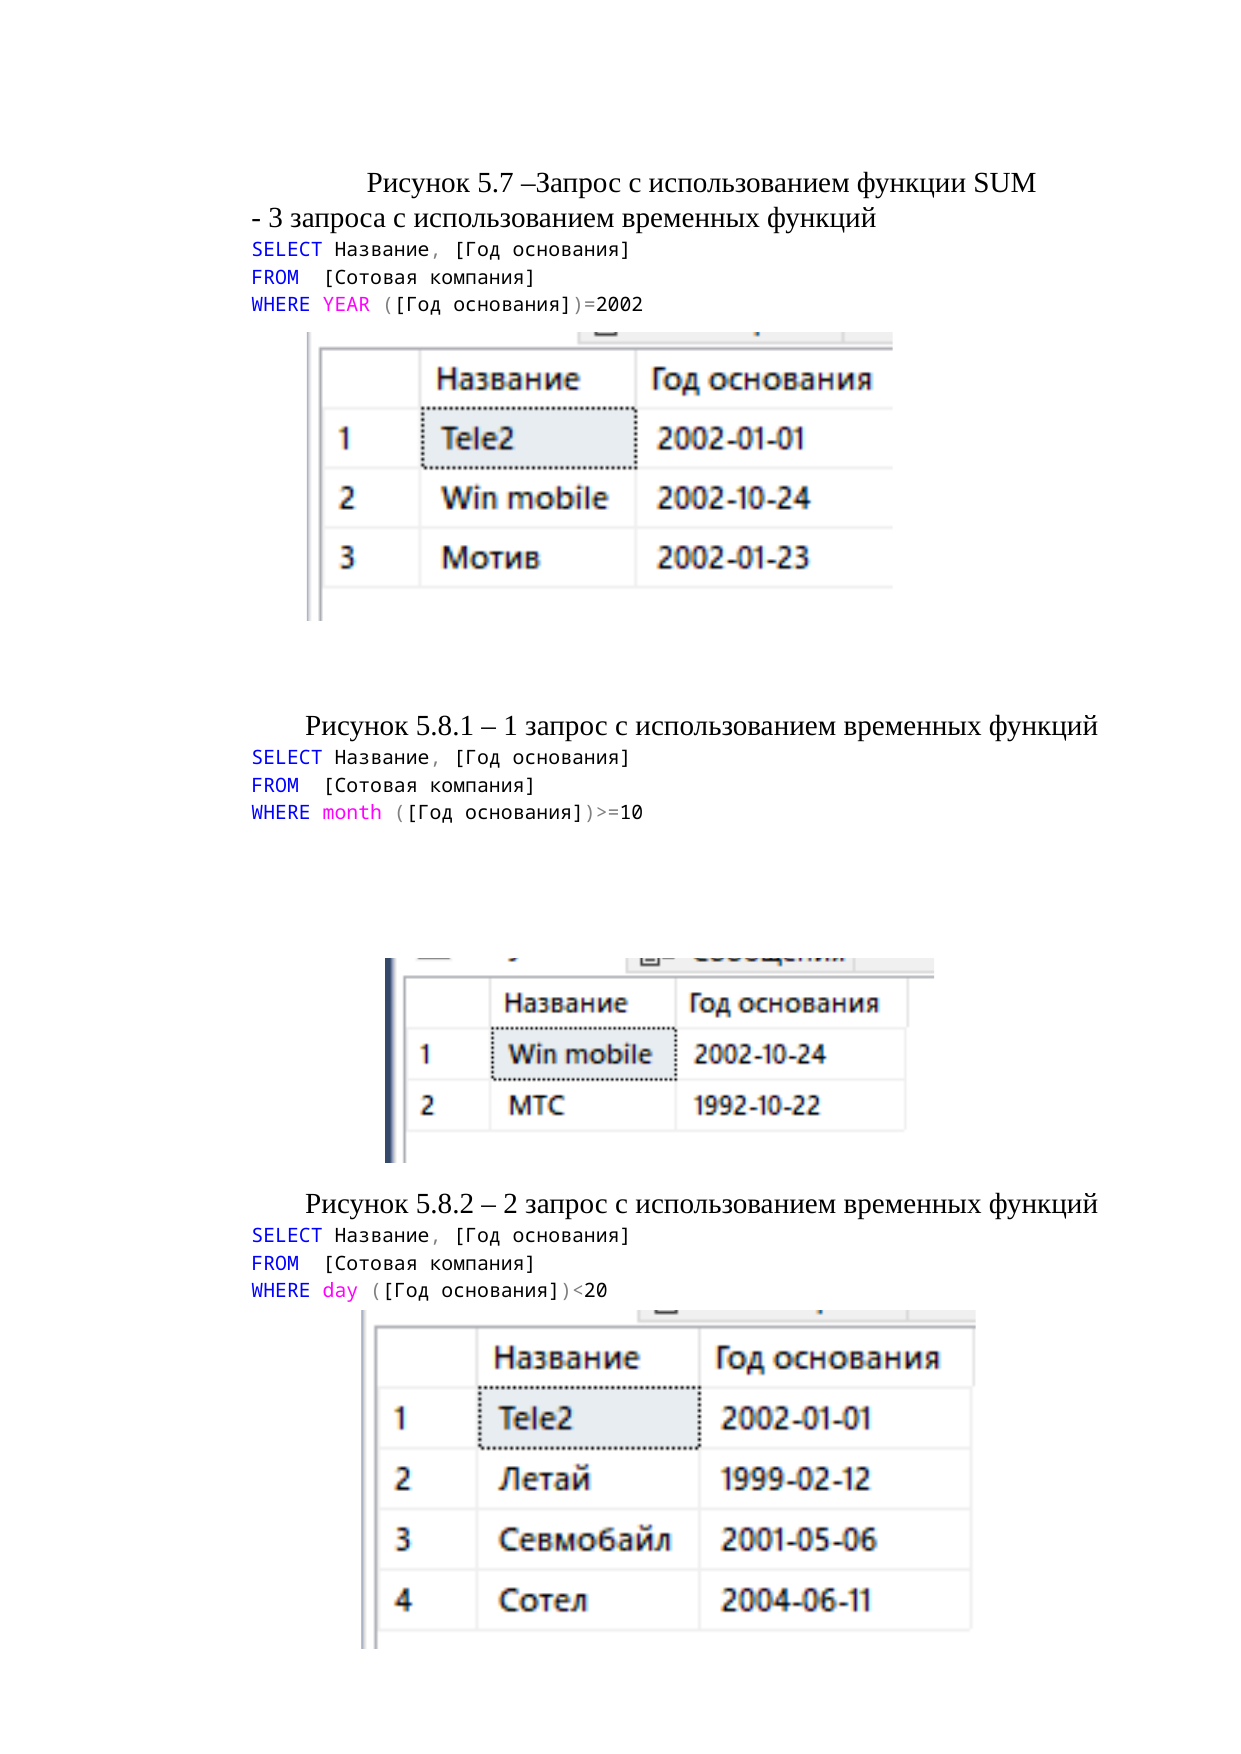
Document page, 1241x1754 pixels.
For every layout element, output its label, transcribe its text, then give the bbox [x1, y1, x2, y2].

text FROM [Сотовая компания] [177, 771, 1152, 798]
text FROM [Сотовая компания] [177, 1249, 1152, 1276]
text WHERE month ([Год основания])>=10 [177, 798, 1152, 825]
text SELECT Название, [Год основания] [177, 235, 1152, 262]
picture [361, 1310, 498, 1649]
text Рисунок 5.8.1 – 1 запрос с использованием временных функций [177, 708, 1152, 742]
text SELECT Название, [Год основания] [177, 743, 1152, 770]
text - 3 запроса с использованием временных функций [177, 200, 1152, 233]
text Рисунок 5.7 –Запрос с использованием функции SUM [177, 165, 1152, 198]
picture [385, 958, 507, 1158]
text FROM [Сотовая компания] [177, 263, 1152, 290]
text SELECT Название, [Год основания] [177, 1221, 1152, 1248]
text Рисунок 5.8.2 – 2 запрос с использованием временных функций [177, 1186, 1152, 1220]
text WHERE YEAR ([Год основания])=2002 [177, 290, 1152, 317]
picture [306, 332, 436, 621]
text WHERE day ([Год основания])<20 [177, 1276, 1152, 1303]
